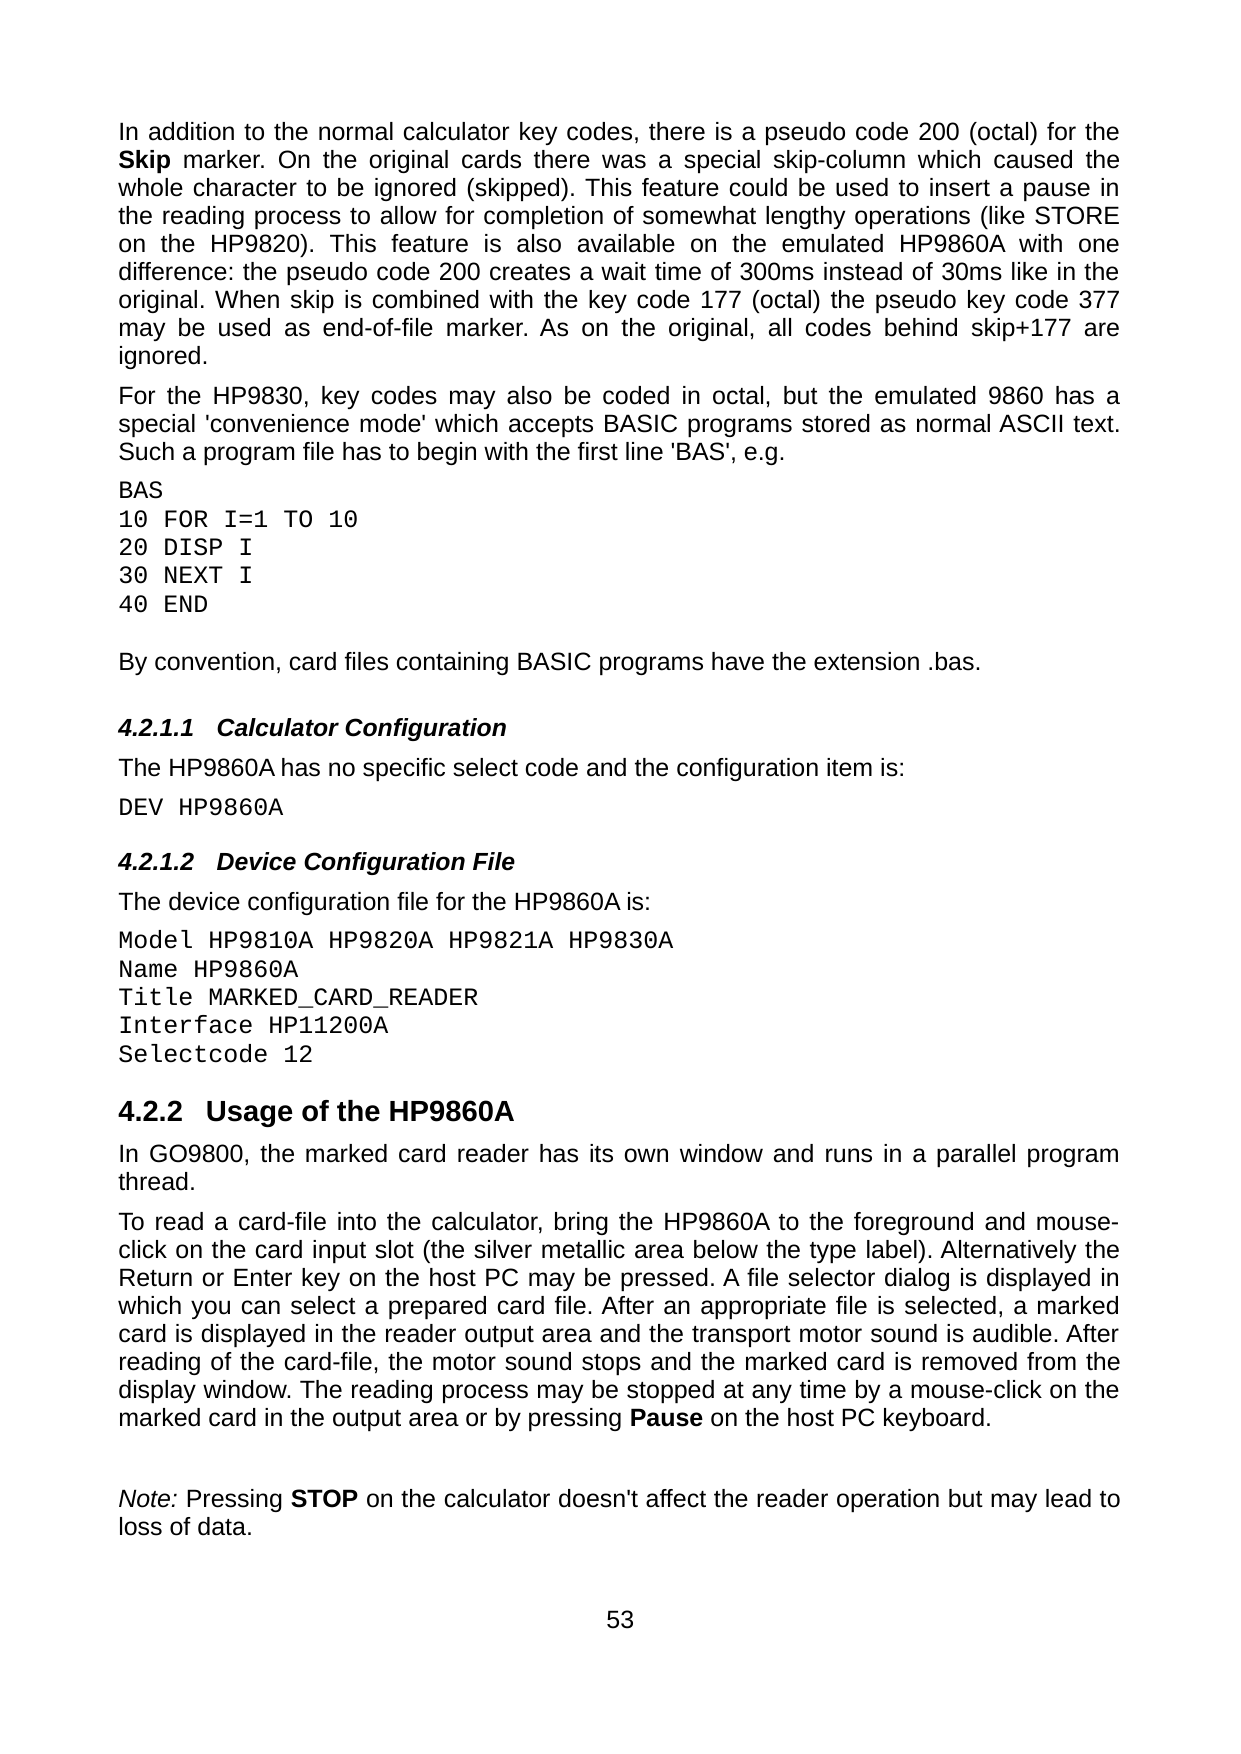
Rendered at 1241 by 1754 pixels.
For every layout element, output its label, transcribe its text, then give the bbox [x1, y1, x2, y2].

text For the HP9830, key codes may also be coded in octal, but the emulated 9860 has a special 'convenience mode' which accepts BASIC programs stored as normal ASCII text. Such a program file has to begin with the first line 'BAS', e.g. [118, 382, 1122, 466]
subtitle Calculator Configuration [118, 713, 1122, 741]
text BAS [118, 478, 1122, 506]
text In GO9800, the marked card reader has its own window and runs in a parallel program thread. [118, 1140, 1122, 1196]
text Model HP9810A HP9820A HP9821A HP9830A [118, 928, 1122, 956]
text 30 NEXT I [118, 563, 1122, 591]
text To read a card-file into the calculator, bring the HP9860A to the foreground and mouse-click on the card input slot (the silver metallic area below the type label). Alternatively the Return or Enter key on the host PC may be pressed. A file selector dialog is displayed in which you can select a prepared card file. After an appropriate file is selected, a marked card is displayed in the reader output area and the transport motor sound is audible. After reading of the card-file, the motor sound stops and the marked card is removed from the display window. The reading process may be stopped at any time by a mouse-click on the marked card in the output area or by pressing Pause on the host PC keyboard. [118, 1208, 1122, 1432]
subtitle Device Configuration File [118, 847, 1122, 875]
subtitle Usage of the HP9860A [118, 1095, 1122, 1127]
text Name HP9860A [118, 956, 1122, 985]
text 20 DISP I [118, 535, 1122, 563]
text 10 FOR I=1 TO 10 [118, 506, 1122, 535]
text By convention, card files containing BASIC programs have the extension .bas. [118, 648, 1122, 676]
text The HP9860A has no specific select code and the configuration item is: [118, 754, 1122, 782]
text In addition to the normal calculator key codes, there is a pseudo code 200 (octal) for the Skip marker. On the original cards there was a special skip-column which caused the whole character to be ignored (skipped). This feature could be used to insert a pause in the reading process to allow for completion of somewhat lengthy operations (like STORE on the HP9820). This feature is also available on the emulated HP9860A with one difference: the pseudo code 200 creates a wait time of 300ms instead of 30ms like in the original. When skip is combined with the key code 177 (octal) the pseudo key code 377 may be used as end-of-file marker. As on the original, all codes behind skip+177 are ignored. [118, 118, 1122, 369]
text Interface HP11200A [118, 1013, 1122, 1041]
text The device configuration file for the HP9860A is: [118, 888, 1122, 916]
text Title MARKED_CARD_READER [118, 985, 1122, 1013]
text Note: Pressing STOP on the calculator doesn't affect the reader operation but may lead to loss of data. [118, 1484, 1122, 1540]
text Selectcode 12 [118, 1041, 1122, 1070]
text DEV HP9860A [118, 794, 1122, 822]
text 40 END [118, 591, 1122, 620]
